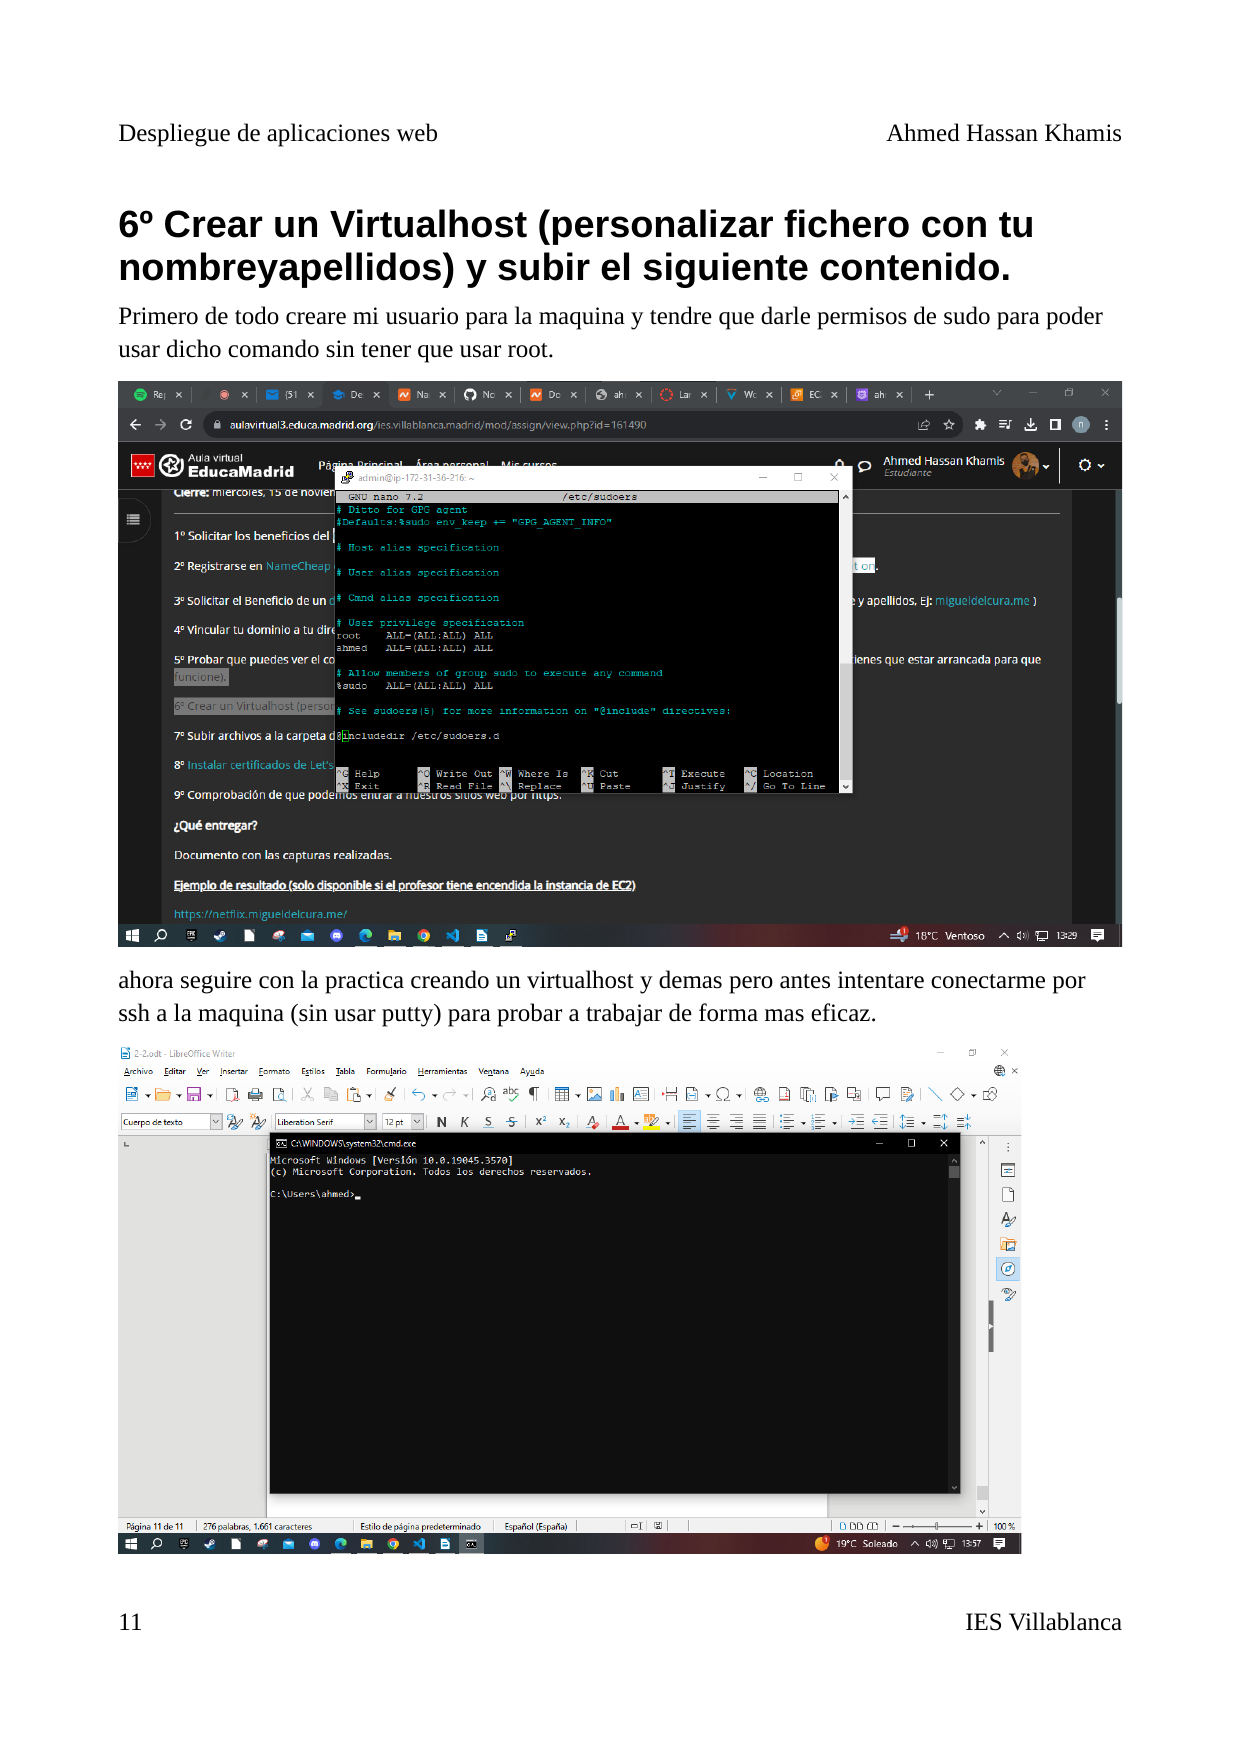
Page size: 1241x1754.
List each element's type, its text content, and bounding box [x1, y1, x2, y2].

picture [118, 1046, 1022, 1554]
text Primero de todo creare mi usuario para la maquina y tendre que darle permisos de sudo para poder usar dicho comando sin tener que usar root. [118, 301, 1122, 363]
subtitle 6º Crear un Virtualhost (personalizar fichero con tu nombreyapellidos) y subir el siguiente contenido. [118, 201, 1122, 289]
picture [118, 381, 1123, 947]
text ahora seguire con la practica creando un virtualhost y demas pero antes intentare conectarme por ssh a la maquina (sin usar putty) para probar a trabajar de forma mas eficaz. [118, 965, 1122, 1027]
